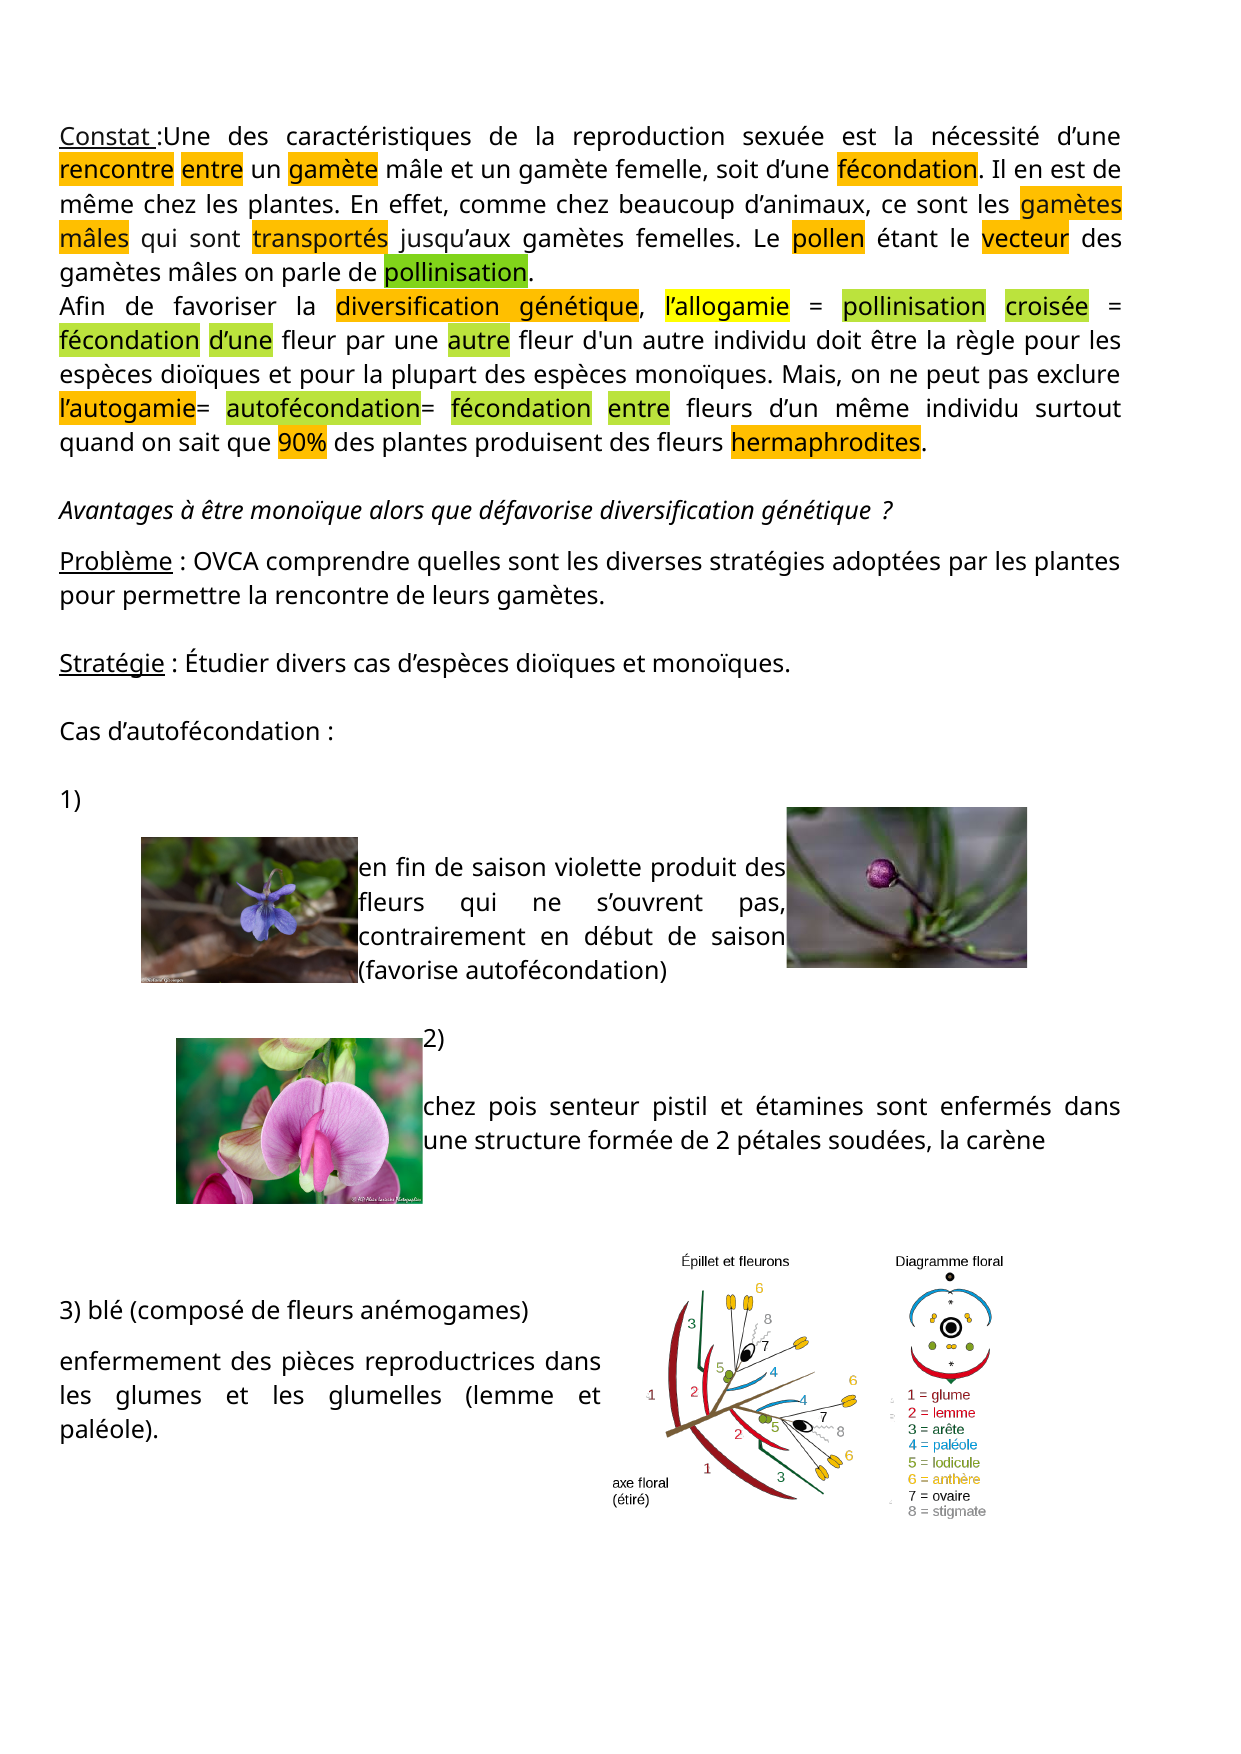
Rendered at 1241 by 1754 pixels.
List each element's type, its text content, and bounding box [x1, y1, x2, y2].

text enfermement des pièces reproductrices dans les glumes et les glumelles (lemme et paléole). [59, 1344, 601, 1446]
list 1) [59, 782, 1122, 816]
picture [601, 1243, 1060, 1527]
list Avantages à être monoïque alors que défavorise diversification génétique ? [59, 493, 1122, 527]
picture [176, 1038, 423, 1204]
list Constat :Une des caractéristiques de la reproduction sexuée est la nécessité d’une rencontre entre un gamète mâle et un gamète femelle, soit d’une fécondation. Il en est de même chez les plantes. En effet, comme chez beaucoup d’animaux, ce sont les gamètes mâles qui sont transportés jusqu’aux gamètes femelles. Le pollen étant le vecteur des gamètes mâles on parle de pollinisation. [59, 118, 1122, 288]
text Stratégie : Étudier divers cas d’espèces dioïques et monoïques. [59, 646, 1122, 680]
list [59, 1088, 176, 1157]
list 3) blé (composé de fleurs anémogames) [59, 1293, 601, 1327]
list chez pois senteur pistil et étamines sont enfermés dans une structure formée de 2 pétales soudées, la carène [423, 1088, 1122, 1157]
picture [786, 807, 1028, 968]
text Problème : OVCA comprendre quelles sont les diverses stratégies adoptées par les plantes pour permettre la rencontre de leurs gamètes. [59, 543, 1122, 612]
picture [141, 837, 358, 983]
list Afin de favoriser la diversification génétique, l’allogamie = pollinisation croisée = fécondation d’une fleur par une autre fleur d'un autre individu doit être la règle pour les espèces dioïques et pour la plupart des espèces monoïques. Mais, on ne peut pas exclure l’autogamie= autofécondation= fécondation entre fleurs d’un même individu surtout quand on sait que 90% des plantes produisent des fleurs hermaphrodites. [59, 288, 1122, 459]
list 2) [59, 1020, 1122, 1054]
list [1060, 1293, 1122, 1327]
list en fin de saison violette produit des fleurs qui ne s’ouvrent pas, contrairement en début de saison (favorise autofécondation) [59, 850, 1122, 986]
list Cas d’autofécondation : [59, 714, 1122, 748]
text [1060, 1344, 1122, 1446]
